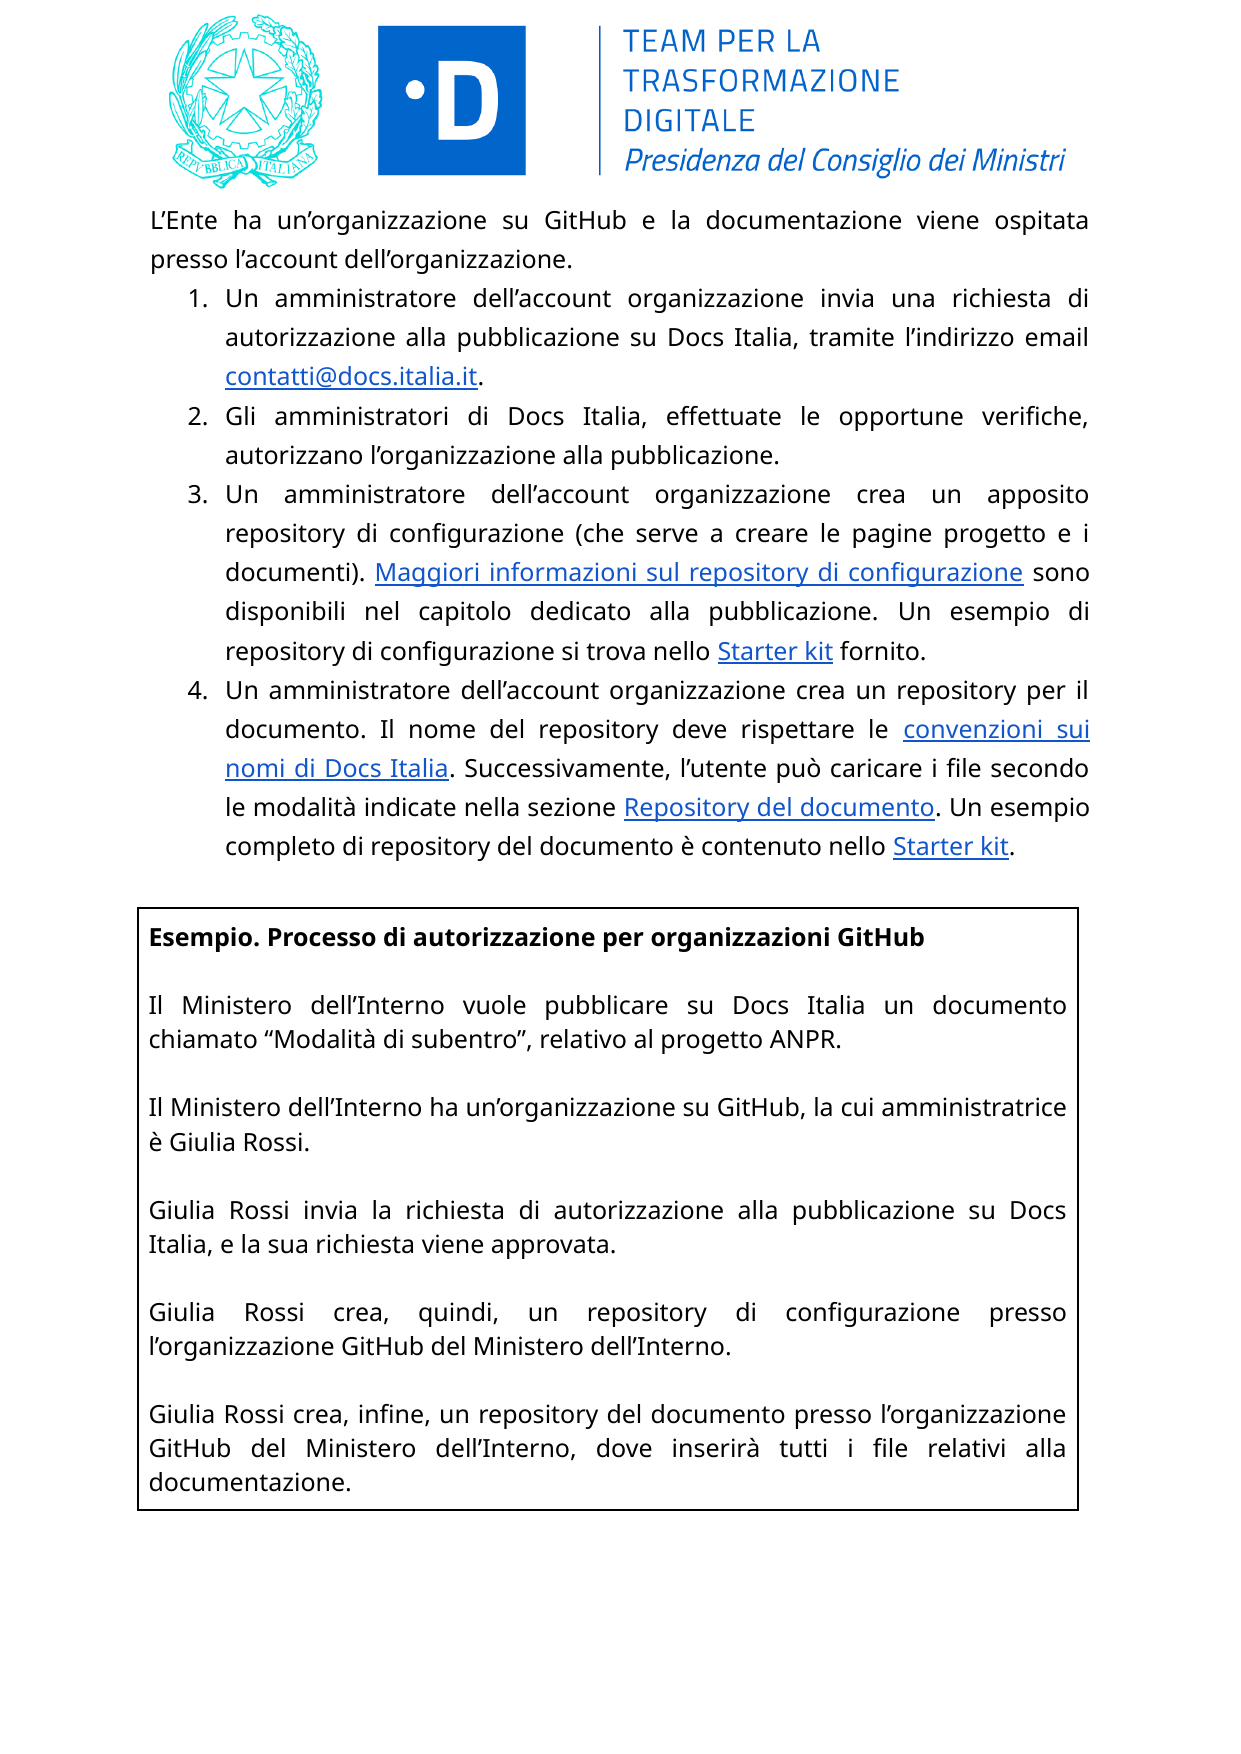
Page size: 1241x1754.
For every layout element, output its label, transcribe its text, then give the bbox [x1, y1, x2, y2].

table_header Esempio. Processo di autorizzazione per organizzazioni GitHub Il Ministero dell’Interno vuole pubblicare su Docs Italia un documento chiamato “Modalità di subentro”, relativo al progetto ANPR. Il Ministero dell’Interno ha un’organizzazione su GitHub, la cui amministratrice è Giulia Rossi. Giulia Rossi invia la richiesta di autorizzazione alla pubblicazione su Docs Italia, e la sua richiesta viene approvata. Giulia Rossi crea, quindi, un repository di configurazione presso l’organizzazione GitHub del Ministero dell’Interno. Giulia Rossi crea, infine, un repository del documento presso l’organizzazione GitHub del Ministero dell’Interno, dove inserirà tutti i file relativi alla documentazione. [139, 909, 1077, 1509]
text L’Ente ha un’organizzazione su GitHub e la documentazione viene ospitata presso l’account dell’organizzazione. [150, 203, 1090, 276]
picture [150, 0, 1091, 203]
list Gli amministratori di Docs Italia, effettuate le opportune verifiche, autorizzano l’organizzazione alla pubblicazione. [187, 398, 1090, 471]
list Un amministratore dell’account organizzazione invia una richiesta di autorizzazione alla pubblicazione su Docs Italia, tramite l’indirizzo email contatti@docs.italia.it. [187, 281, 1090, 393]
list Un amministratore dell’account organizzazione crea un apposito repository di configurazione (che serve a creare le pagine progetto e i documenti). Maggiori informazioni sul repository di configurazione sono disponibili nel capitolo dedicato alla pubblicazione. Un esempio di repository di configurazione si trova nello Starter kit fornito. [187, 476, 1090, 667]
list Un amministratore dell’account organizzazione crea un repository per il documento. Il nome del repository deve rispettare le convenzioni sui nomi di Docs Italia. Successivamente, l’utente può caricare i file secondo le modalità indicate nella sezione Repository del documento. Un esempio completo di repository del documento è contenuto nello Starter kit. [187, 672, 1090, 863]
